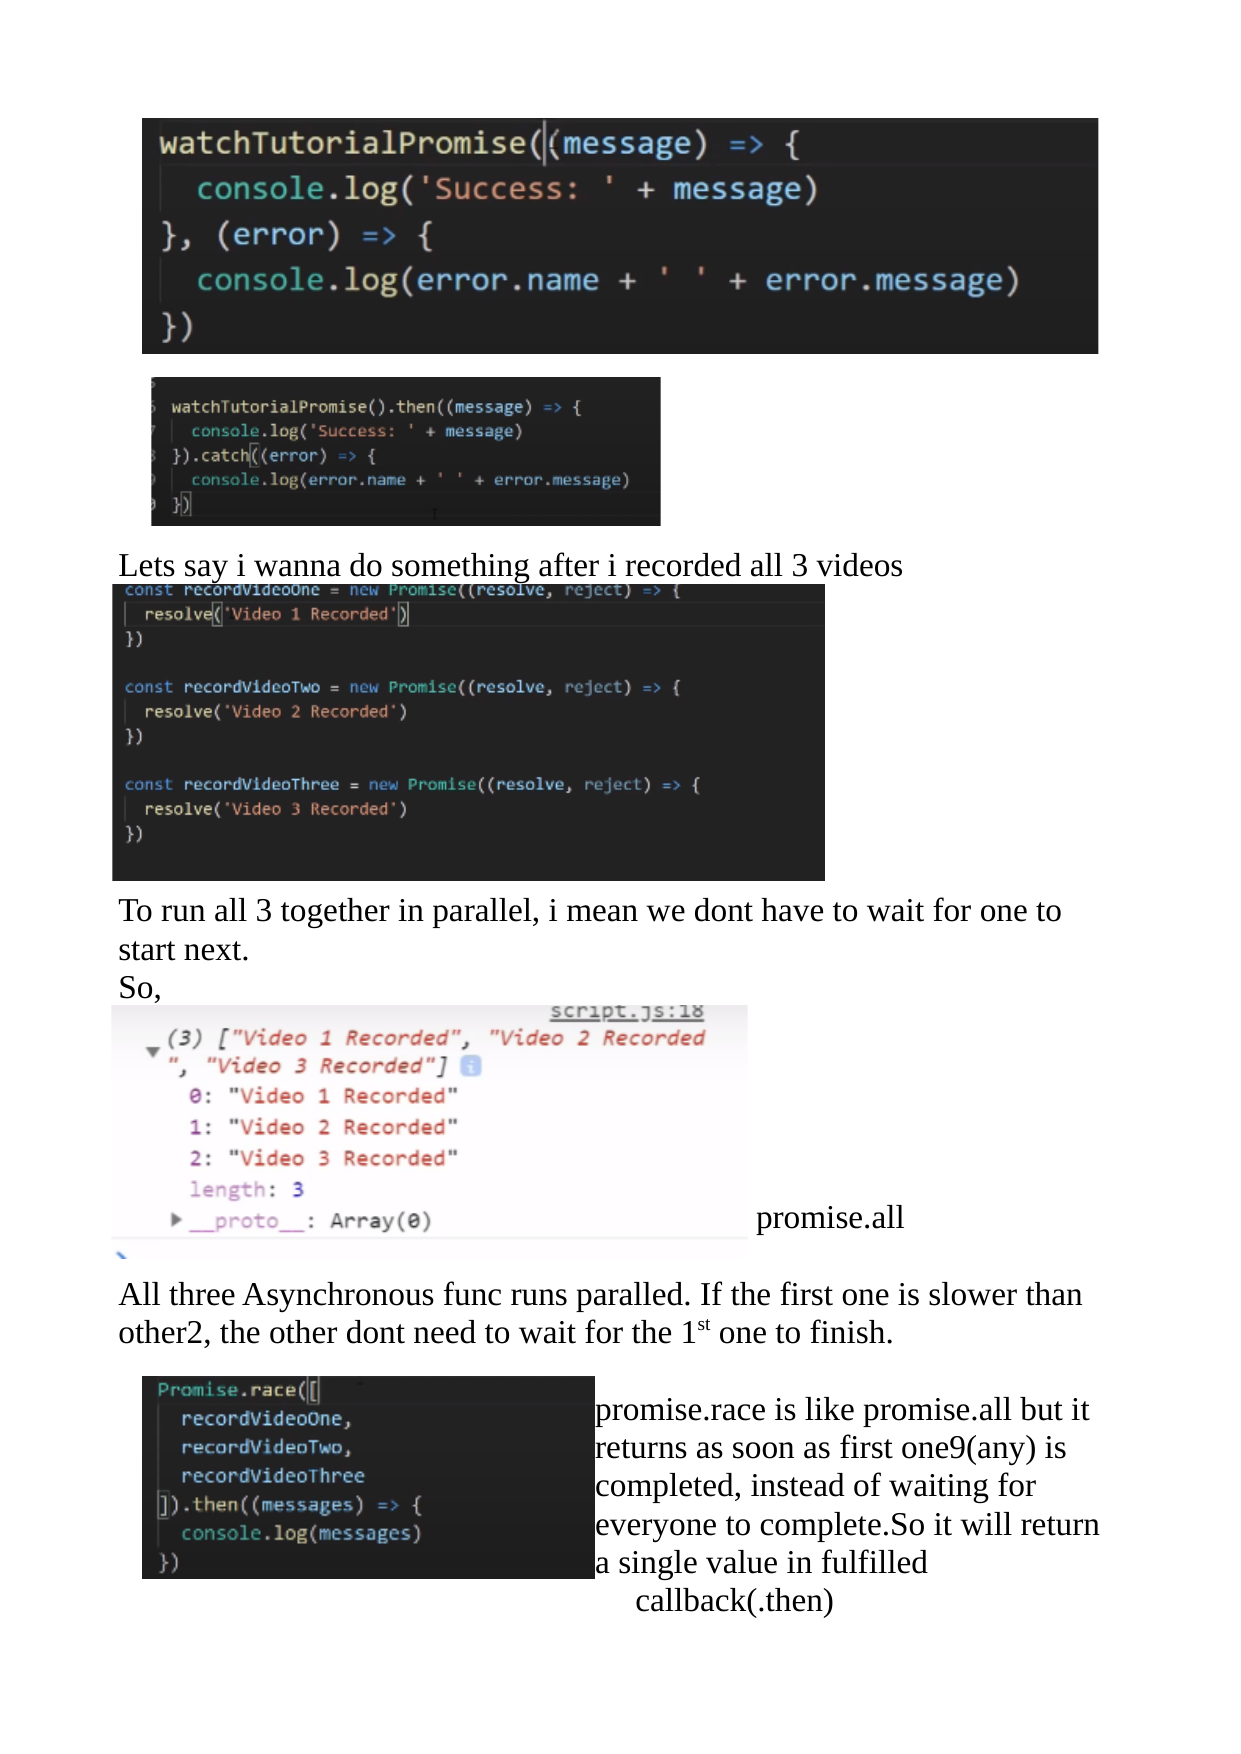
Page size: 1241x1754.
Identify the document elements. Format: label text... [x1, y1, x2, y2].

text promise.race is like promise.all but it returns as soon as first one9(any) is completed, instead of waiting for everyone to complete.So it will return a single value in fulfilled callback(.then) [118, 1389, 1122, 1619]
picture [111, 1005, 748, 1259]
text Lets say i wanna do something after i recorded all 3 videos [118, 546, 1122, 584]
picture [142, 1376, 595, 1579]
text So, [118, 967, 1122, 1006]
picture [142, 118, 1099, 354]
text All three Asynchronous func runs paralled. If the first one is slower than other2, the other dont need to wait for the 1st one to finish. [118, 1274, 1122, 1351]
text To run all 3 together in parallel, i mean we dont have to wait for one to start next. [118, 891, 1122, 967]
picture [112, 584, 825, 881]
text promise.all [748, 1197, 1122, 1236]
picture [151, 377, 661, 526]
